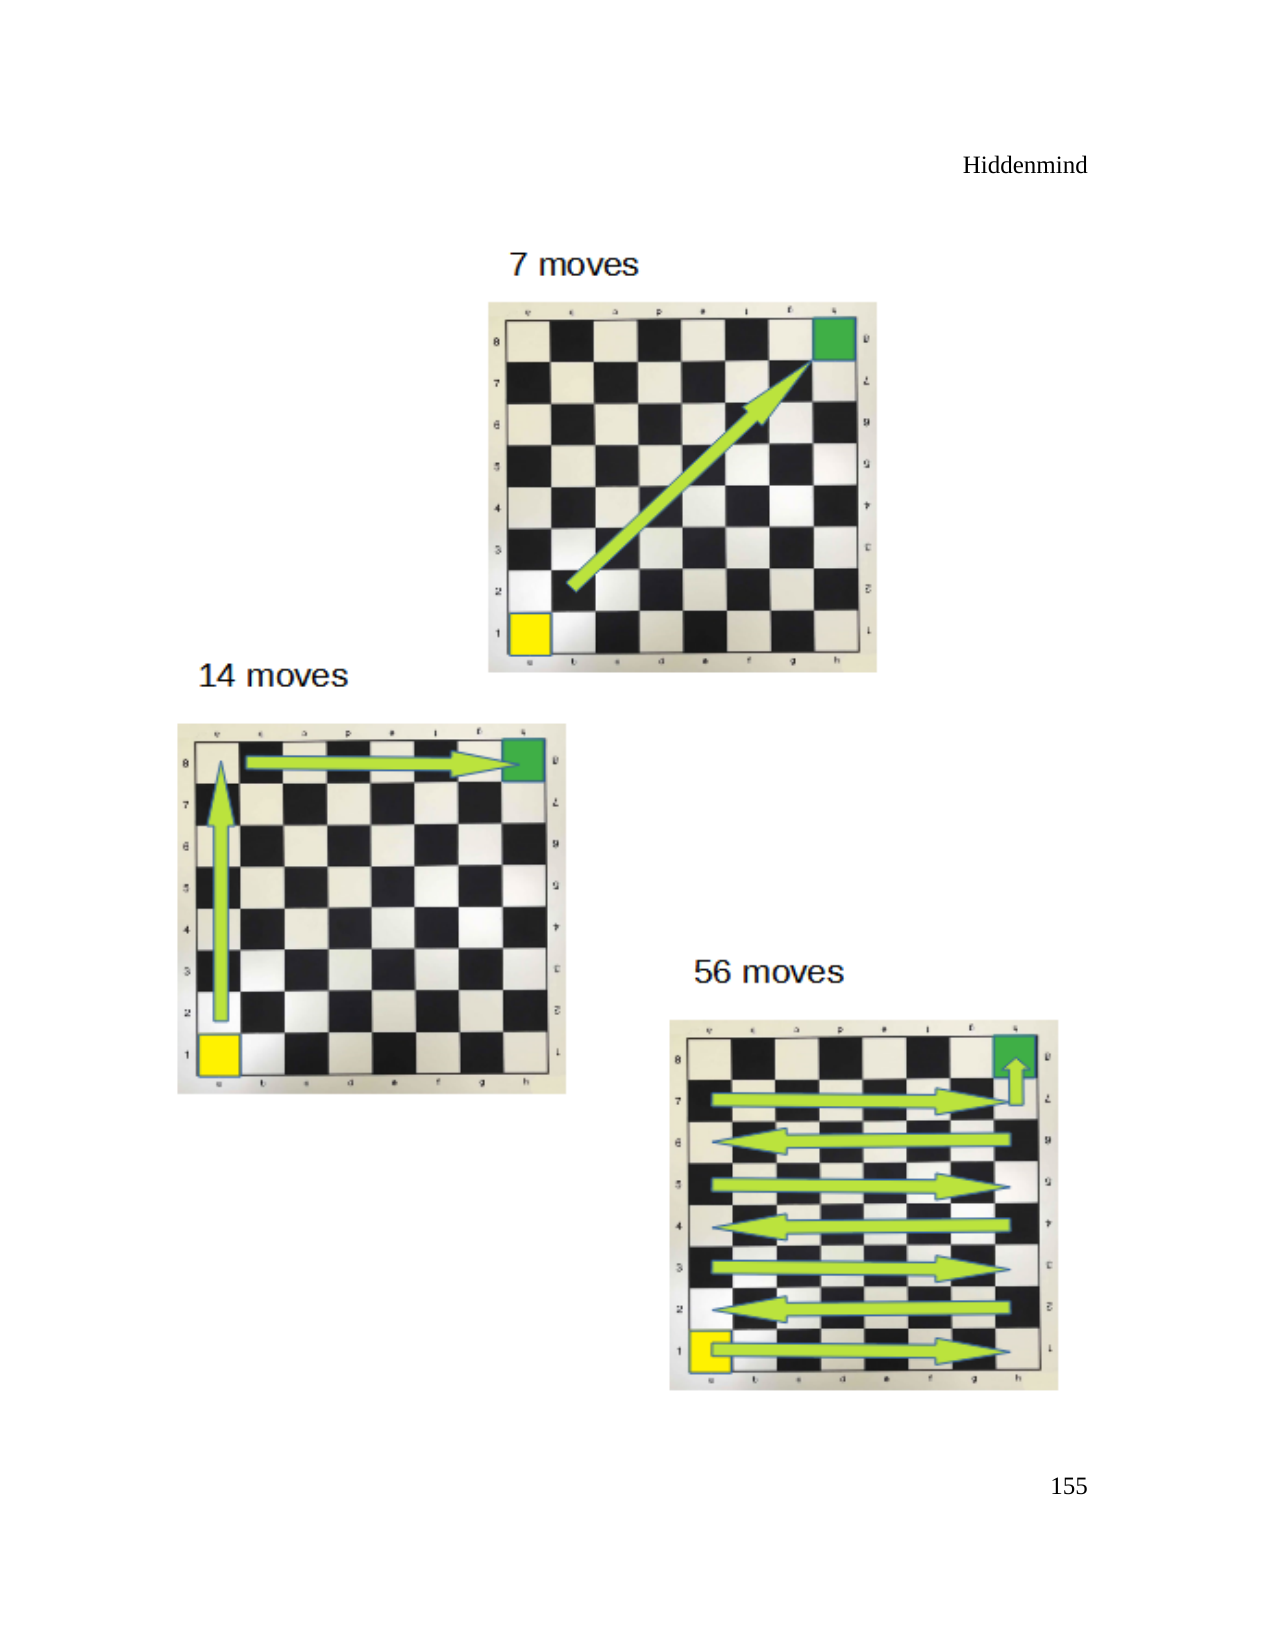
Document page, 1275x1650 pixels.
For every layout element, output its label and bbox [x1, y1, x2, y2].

picture [176, 246, 1066, 1396]
